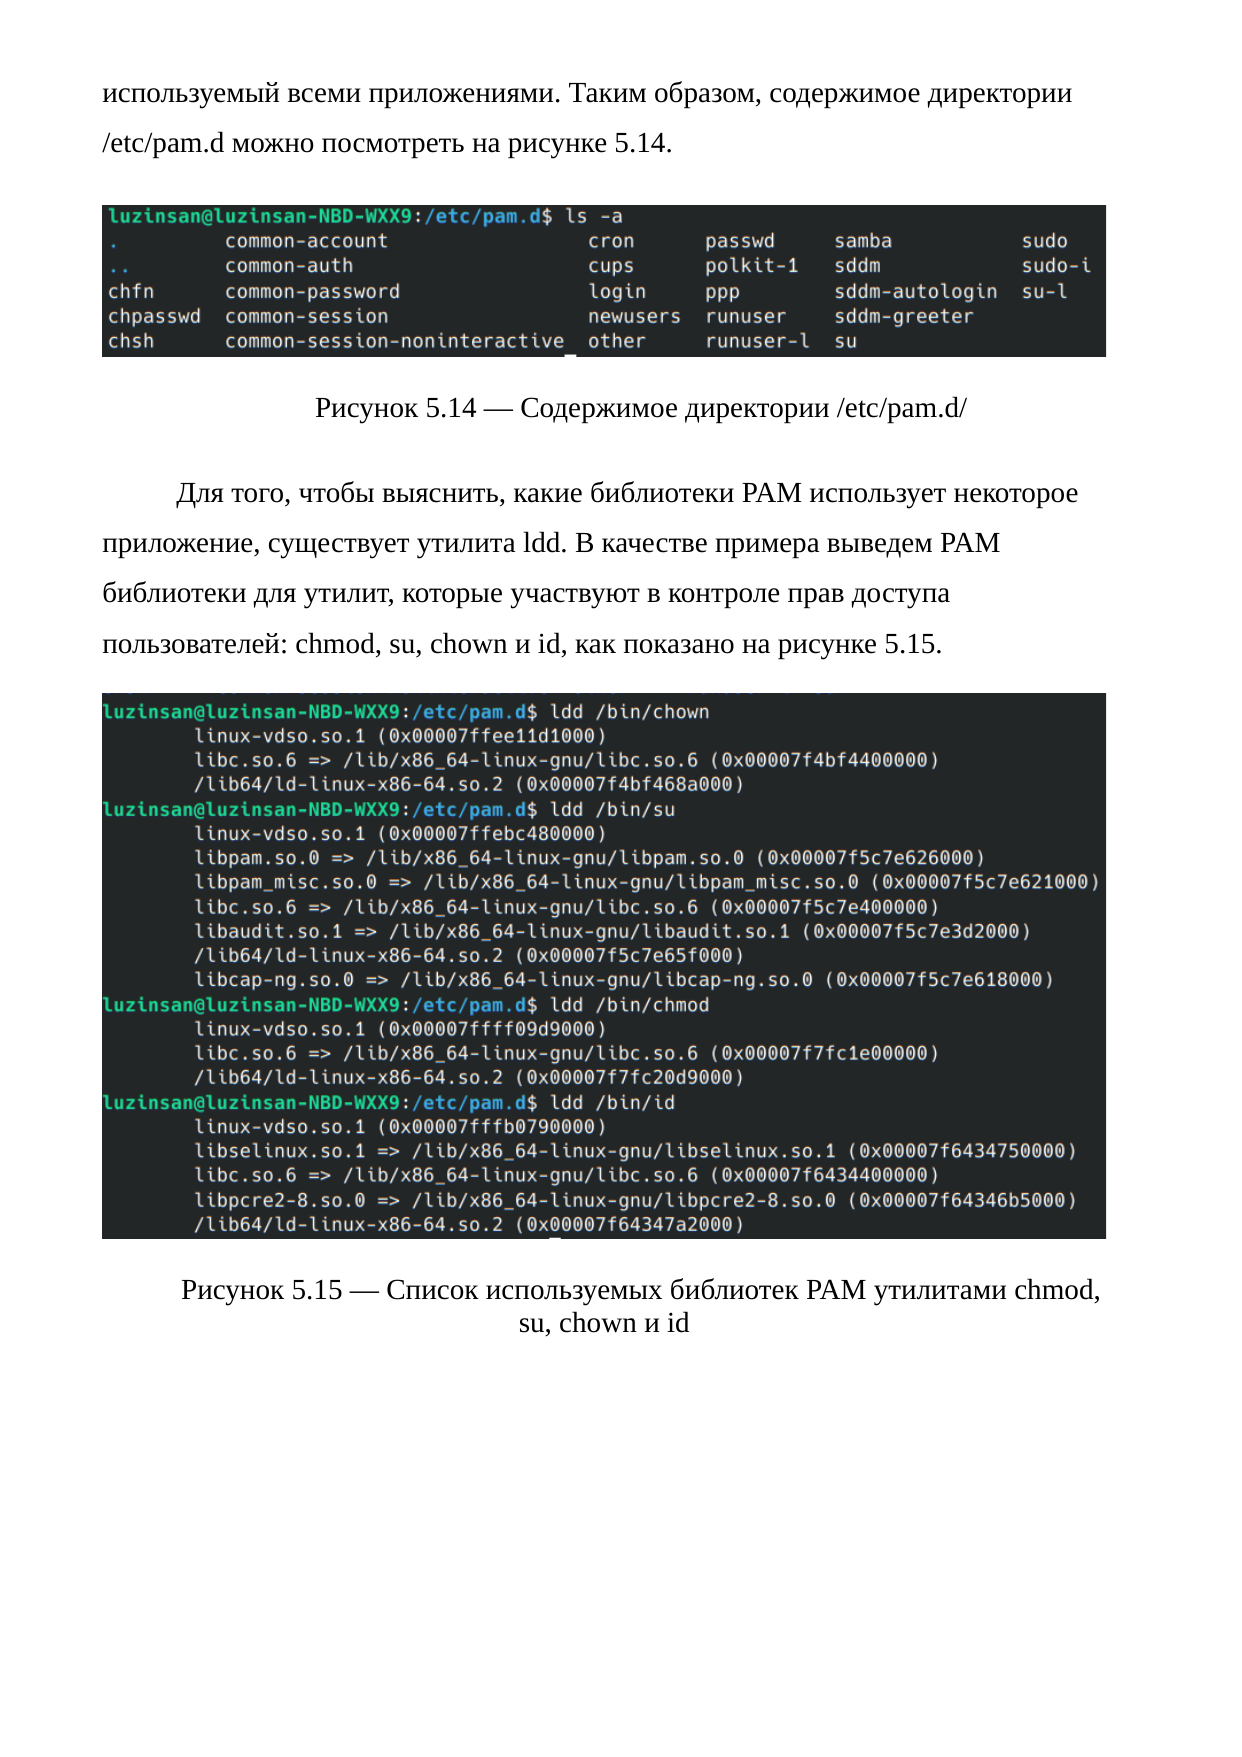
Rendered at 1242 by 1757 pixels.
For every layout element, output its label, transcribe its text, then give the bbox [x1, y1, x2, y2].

text Рисунок 5.15 — Список используемых библиотек PAM утилитами chmod, su, chown и id [102, 1272, 1106, 1339]
picture [102, 205, 1107, 357]
text Для того, чтобы выяснить, какие библиотеки PAM использует некоторое приложение, существует утилита ldd. В качестве примера выведем PAM библиотеки для утилит, которые участвуют в контроле прав доступа пользователей: chmod, su, chown и id, как показано на рисунке 5.15. [102, 475, 1106, 659]
picture [102, 693, 1107, 1239]
text используемый всеми приложениями. Таким образом, содержимое директории /etc/pam.d можно посмотреть на рисунке 5.14. [102, 75, 1106, 159]
text Рисунок 5.14 — Содержимое директории /etc/pam.d/ [102, 390, 1106, 423]
